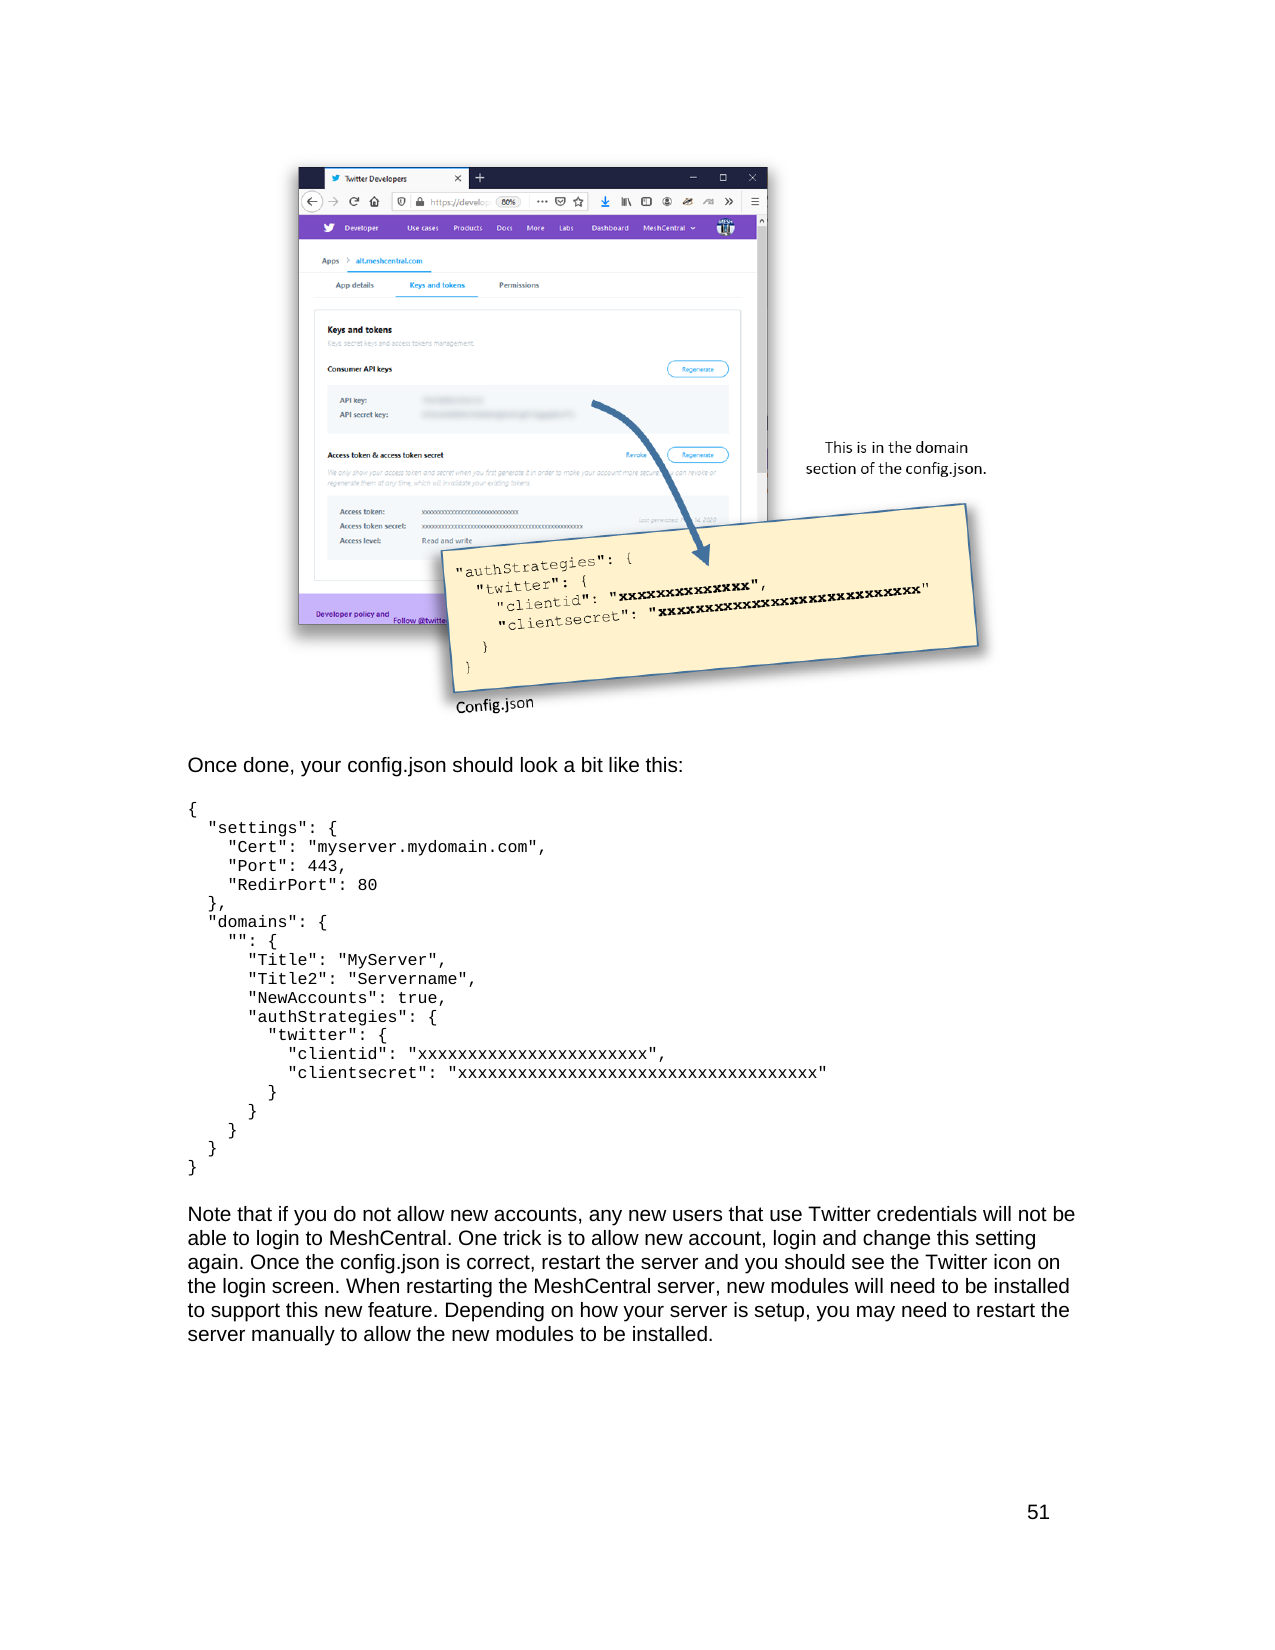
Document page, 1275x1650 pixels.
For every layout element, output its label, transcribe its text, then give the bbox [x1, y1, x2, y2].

text "Port": 443, [187, 857, 1087, 876]
text }, [187, 895, 1087, 914]
text "clientid": "xxxxxxxxxxxxxxxxxxxxxxx", [187, 1046, 1087, 1065]
text "twitter": { [187, 1027, 1087, 1046]
text } [187, 1159, 1087, 1178]
text } [187, 1083, 1087, 1102]
text "Title2": "Servername", [187, 970, 1087, 989]
text Note that if you do not allow new accounts, any new users that use Twitter credentials will not be able to login to MeshCentral. One trick is to allow new account, login and change this setting again. Once the config.json is correct, restart the server and you should see the Twitter icon on the login screen. When restarting the MeshCentral server, new modules will need to be installed to support this new feature. Depending on how your server is setup, you may need to restart the server manually to allow the new modules to be installed. [187, 1202, 1087, 1346]
text "NewAccounts": true, [187, 989, 1087, 1008]
text "Title": "MyServer", [187, 952, 1087, 970]
text "Cert": "myserver.mydomain.com", [187, 838, 1087, 857]
text } [187, 1102, 1087, 1121]
text "RedirPort": 80 [187, 876, 1087, 895]
text "settings": { [187, 819, 1087, 838]
text "": { [187, 933, 1087, 952]
text } [187, 1140, 1087, 1159]
text { [187, 801, 1087, 819]
text } [187, 1121, 1087, 1140]
text "clientsecret": "xxxxxxxxxxxxxxxxxxxxxxxxxxxxxxxxxxxx" [187, 1065, 1087, 1083]
text "authStrategies": { [187, 1008, 1087, 1027]
text "domains": { [187, 914, 1087, 933]
text Once done, your config.json should look a bit like this: [187, 753, 1087, 777]
